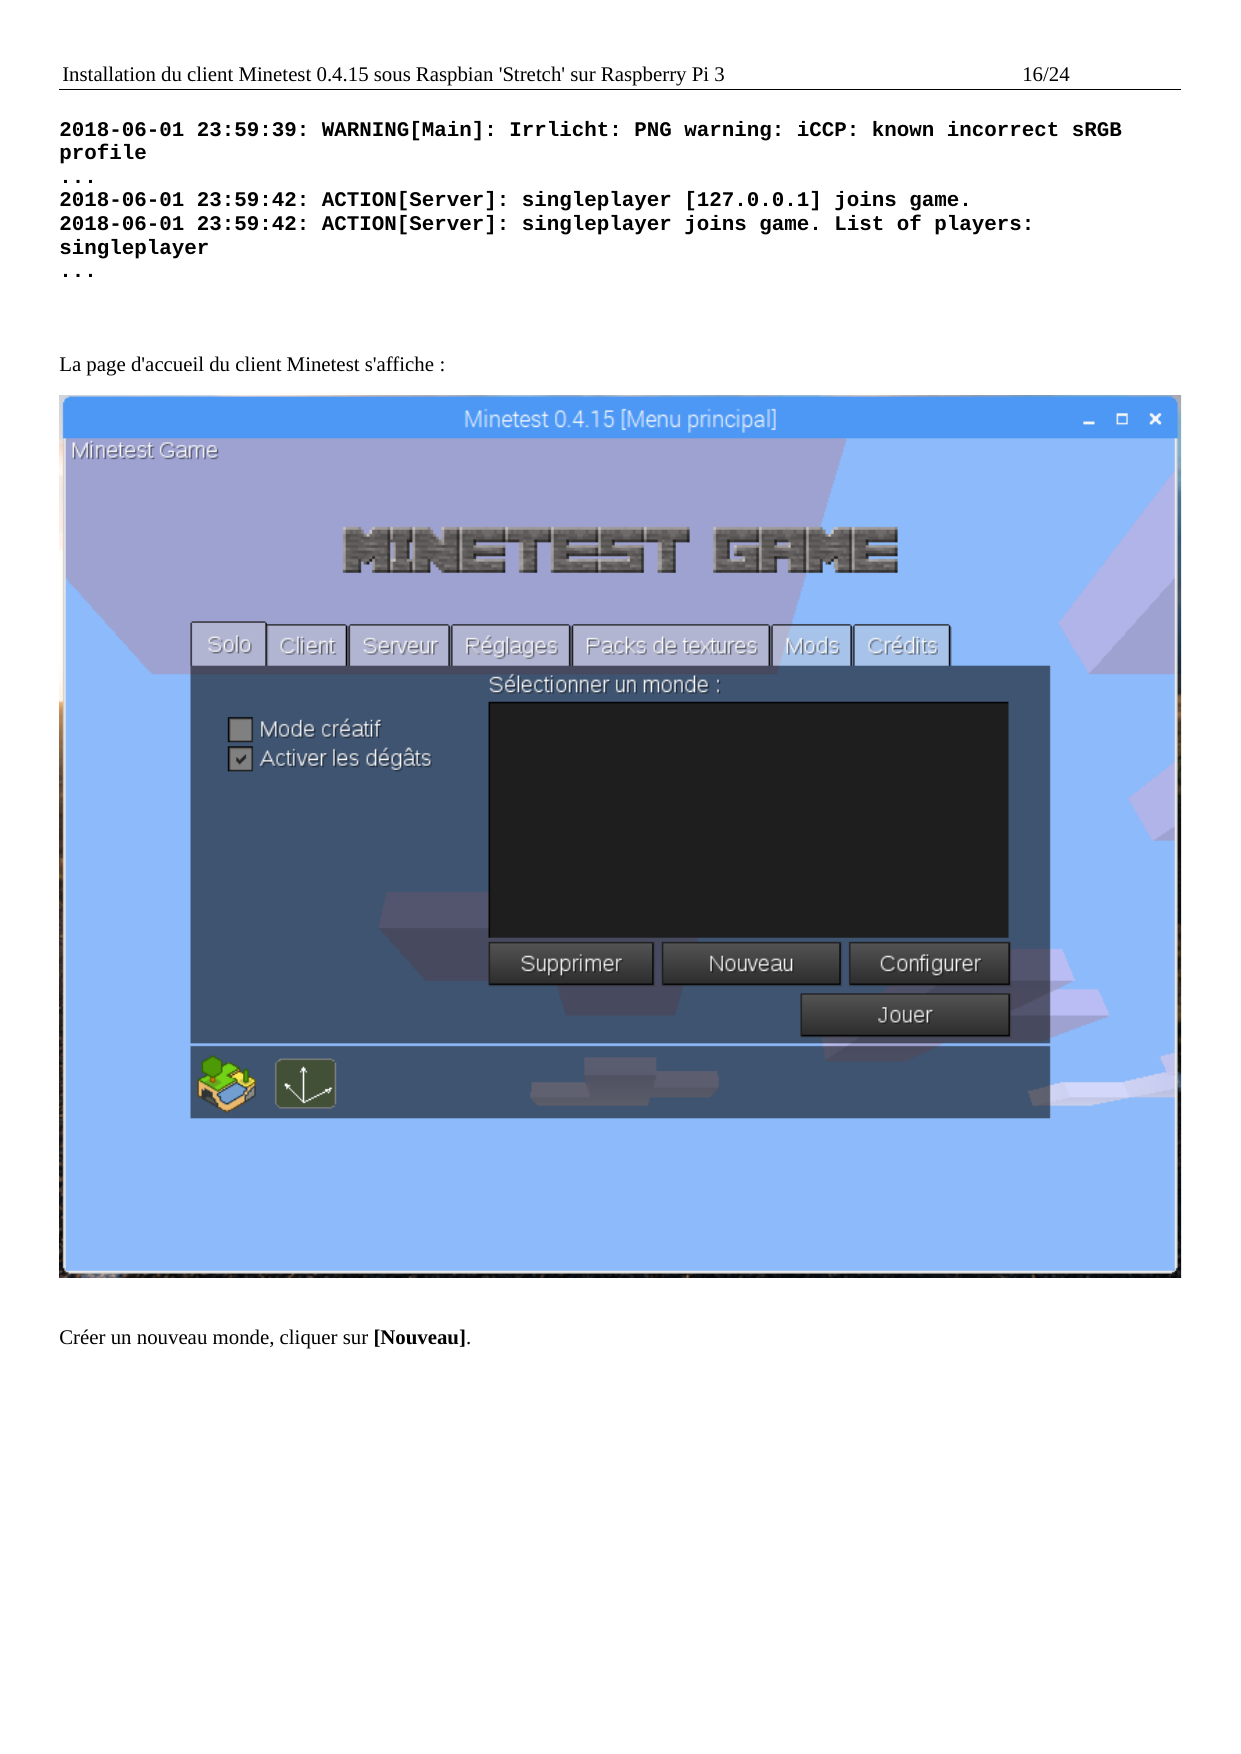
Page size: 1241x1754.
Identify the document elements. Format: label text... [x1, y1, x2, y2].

text ... [59, 260, 1181, 284]
text Créer un nouveau monde, cliquer sur [Nouveau]. [59, 1325, 1181, 1349]
text 2018-06-01 23:59:39: WARNING[Main]: Irrlicht: PNG warning: iCCP: known incorrect sRGB profile [59, 118, 1181, 166]
text La page d'accueil du client Minetest s'affiche : [59, 352, 1181, 376]
picture [59, 395, 1182, 1278]
text 2018-06-01 23:59:42: ACTION[Server]: singleplayer joins game. List of players: singleplayer [59, 213, 1181, 260]
text ... [59, 166, 1181, 189]
text 2018-06-01 23:59:42: ACTION[Server]: singleplayer [127.0.0.1] joins game. [59, 189, 1181, 213]
